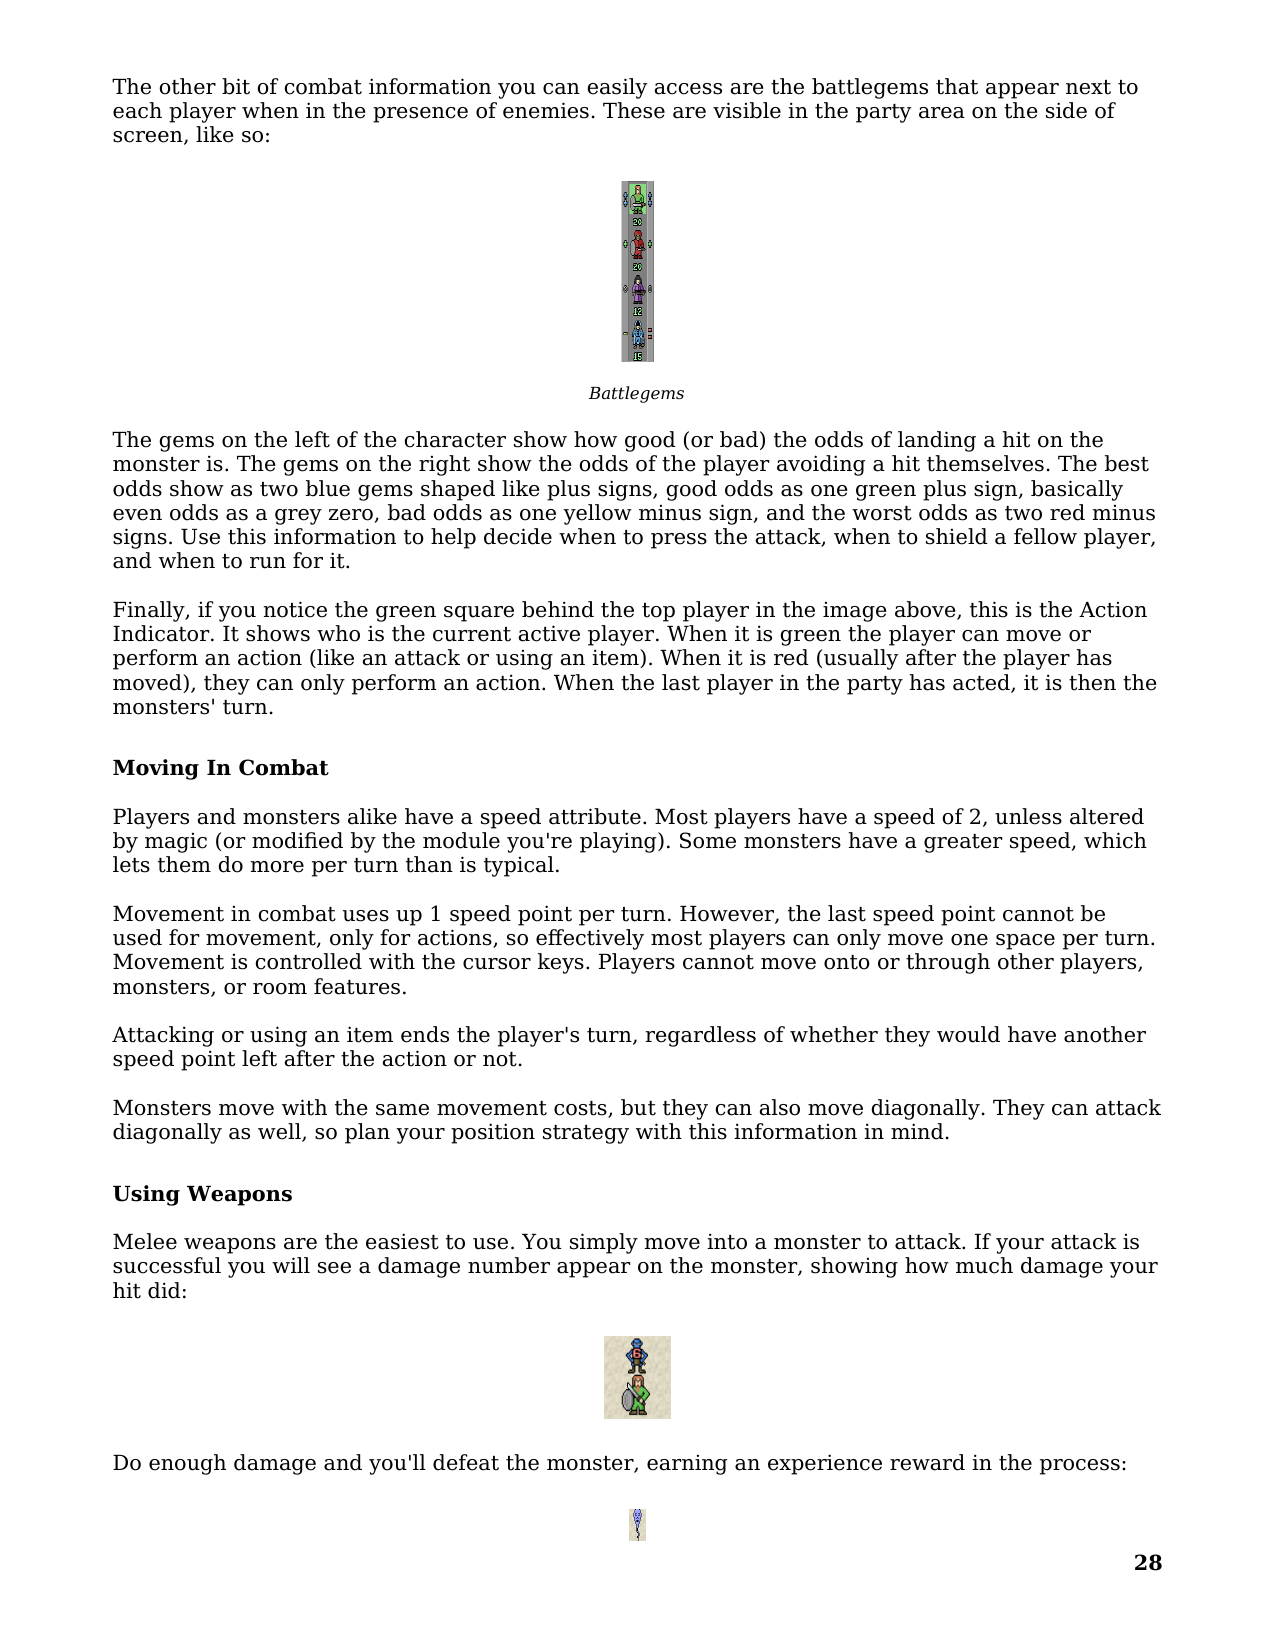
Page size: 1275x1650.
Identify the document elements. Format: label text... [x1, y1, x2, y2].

subtitle Moving In Combat [112, 756, 1162, 781]
text Movement in combat uses up 1 speed point per turn. However, the last speed point cannot be used for movement, only for actions, so effectively most players can only move one space per turn. Movement is controlled with the cursor keys. Players cannot move onto or through other players, monsters, or room features. [112, 902, 1162, 999]
text Attacking or using an item ends the player's turn, regardless of whether they would have another speed point left after the action or not. [112, 1023, 1162, 1072]
text Do enough damage and you'll defeat the monster, earning an experience reward in the process: [112, 1451, 1162, 1476]
picture [604, 1336, 671, 1419]
subtitle Using Weapons [112, 1181, 1162, 1206]
picture [621, 181, 654, 362]
text Battlegems [112, 384, 1162, 403]
text The gems on the left of the character show how good (or bad) the odds of landing a hit on the monster is. The gems on the right show the odds of the player avoiding a hit themselves. The best odds show as two blue gems shaped like plus signs, good odds as one green plus sign, basically even odds as a grey zero, bad odds as one yellow minus sign, and the worst odds as two red minus signs. Use this information to help decide when to press the attack, when to shield a fellow player, and when to run for it. [112, 428, 1162, 574]
text The other bit of combat information you can easily access are the battlegems that appear next to each player when in the presence of enemies. These are visible in the party area on the side of screen, like so: [112, 75, 1162, 148]
text Monsters move with the same movement costs, but they can also move diagonally. They can attack diagonally as well, so plan your position strategy with this information in mind. [112, 1096, 1162, 1144]
text Players and monsters alike have a speed attribute. Most players have a speed of 2, unless altered by magic (or modified by the module you're playing). Some monsters have a greater speed, which lets them do more per turn than is typical. [112, 805, 1162, 878]
text Melee weapons are the easiest to use. You simply move into a monster to attack. If your attack is successful you will see a damage number appear on the monster, showing how much damage your hit did: [112, 1230, 1162, 1303]
text Finally, if you notice the green square behind the top player in the image above, this is the Action Indicator. It shows who is the current active player. When it is green the player can move or perform an action (like an attack or using an item). When it is red (usually after the player has moved), they can only perform an action. When the last player in the party has acted, it is then the monsters' turn. [112, 598, 1162, 719]
picture [629, 1509, 646, 1541]
